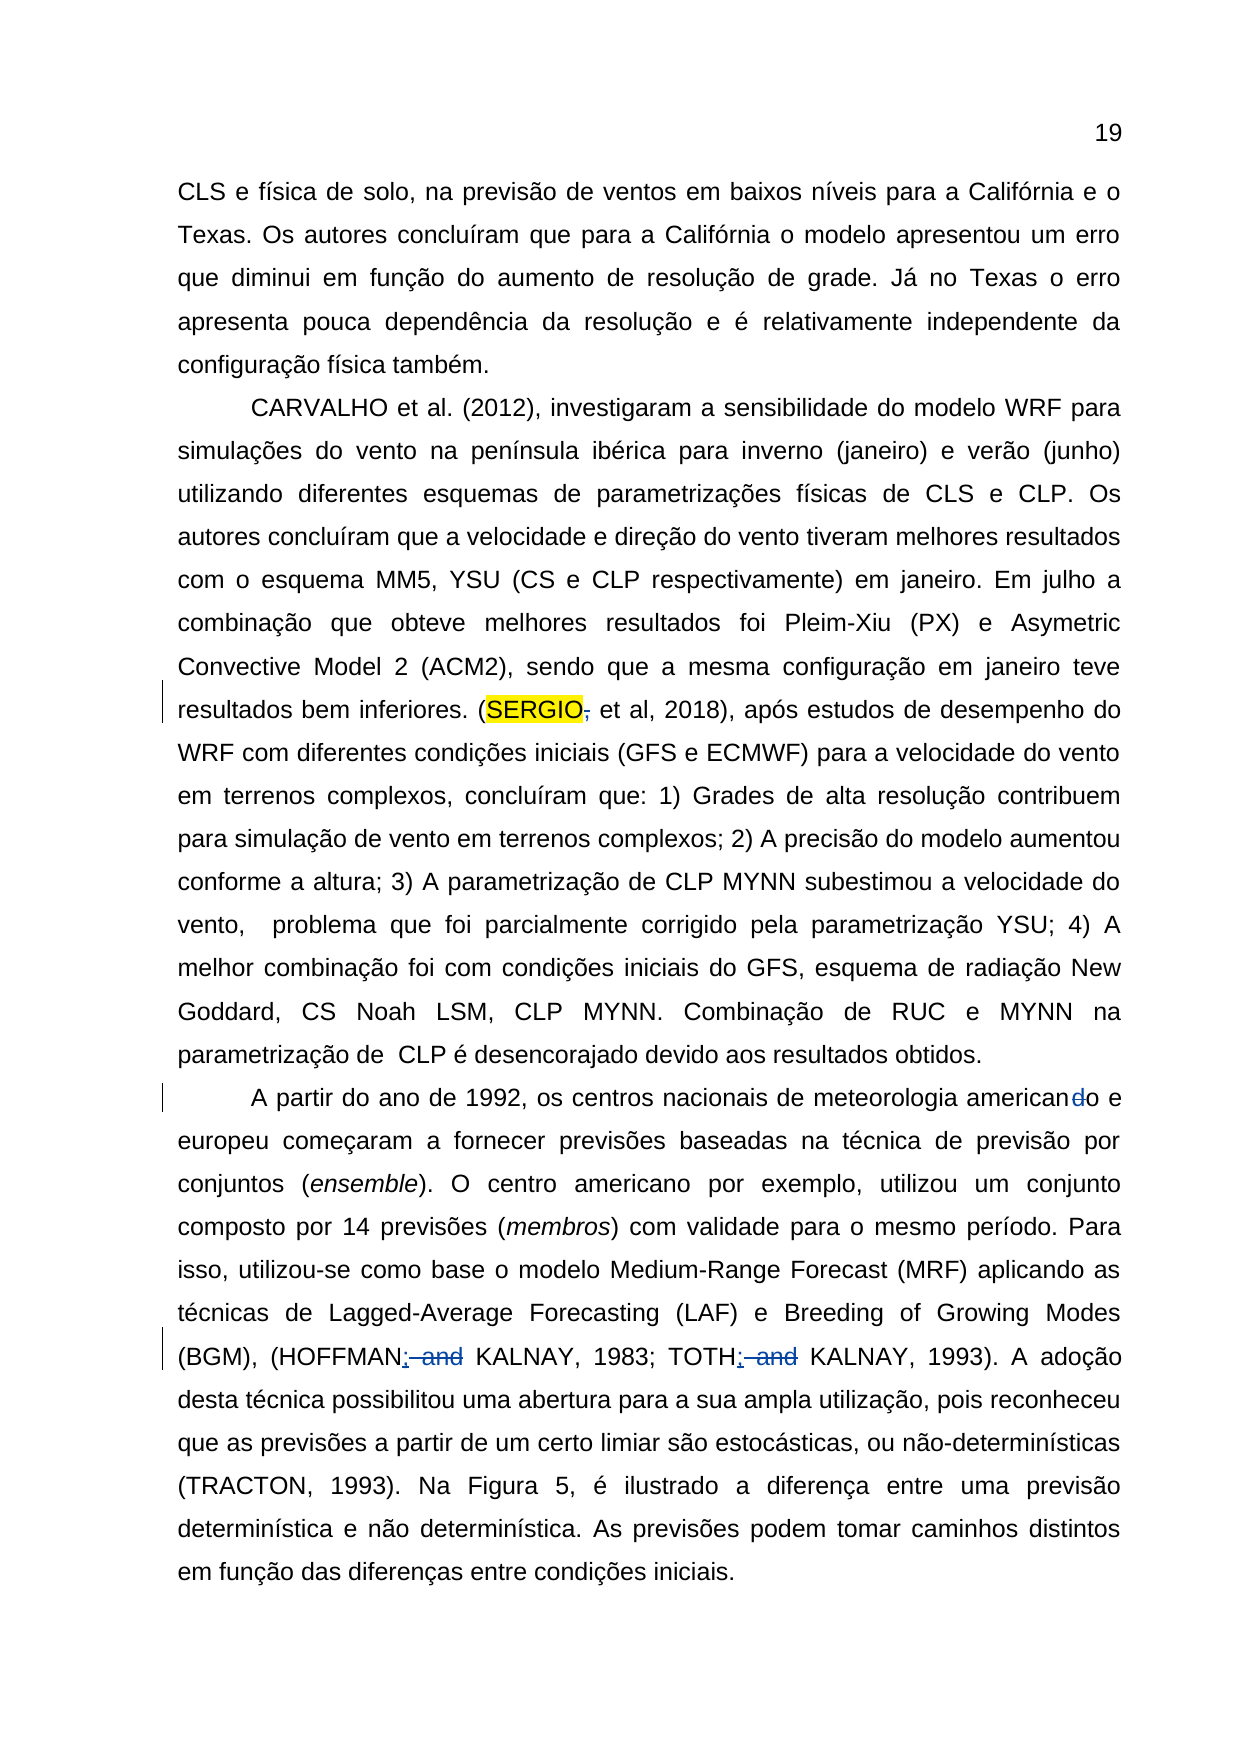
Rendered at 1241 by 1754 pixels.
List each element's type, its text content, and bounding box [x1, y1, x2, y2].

text A partir do ano de 1992, os centros nacionais de meteorologia americano e europeu começaram a fornecer previsões baseadas na técnica de previsão por conjuntos (ensemble). O centro americano por exemplo, utilizou um conjunto composto por 14 previsões (membros) com validade para o mesmo período. Para isso, utilizou-se como base o modelo Medium-Range Forecast (MRF) aplicando as técnicas de Lagged-Average Forecasting (LAF) e Breeding of Growing Modes (BGM), (HOFFMAN; KALNAY, 1983; TOTH; KALNAY, 1993). A adoção desta técnica possibilitou uma abertura para a sua ampla utilização, pois reconheceu que as previsões a partir de um certo limiar são estocásticas, ou não-determinísticas (TRACTON, 1993). Na Figura 5, é ilustrado a diferença entre uma previsão determinística e não determinística. As previsões podem tomar caminhos distintos em função das diferenças entre condições iniciais. [177, 1083, 1122, 1586]
text CARVALHO et al. (2012), investigaram a sensibilidade do modelo WRF para simulações do vento na península ibérica para inverno (janeiro) e verão (junho) utilizando diferentes esquemas de parametrizações físicas de CLS e CLP. Os autores concluíram que a velocidade e direção do vento tiveram melhores resultados com o esquema MM5, YSU (CS e CLP respectivamente) em janeiro. Em julho a combinação que obteve melhores resultados foi Pleim-Xiu (PX) e Asymetric Convective Model 2 (ACM2), sendo que a mesma configuração em janeiro teve resultados bem inferiores. (SERGIO et al, 2018), após estudos de desempenho do WRF com diferentes condições iniciais (GFS e ECMWF) para a velocidade do vento em terrenos complexos, concluíram que: 1) Grades de alta resolução contribuem para simulação de vento em terrenos complexos; 2) A precisão do modelo aumentou conforme a altura; 3) A parametrização de CLP MYNN subestimou a velocidade do vento, problema que foi parcialmente corrigido pela parametrização YSU; 4) A melhor combinação foi com condições iniciais do GFS, esquema de radiação New Goddard, CS Noah LSM, CLP MYNN. Combinação de RUC e MYNN na parametrização de CLP é desencorajado devido aos resultados obtidos. [177, 393, 1122, 1068]
text CLS e física de solo, na previsão de ventos em baixos níveis para a Califórnia e o Texas. Os autores concluíram que para a Califórnia o modelo apresentou um erro que diminui em função do aumento de resolução de grade. Já no Texas o erro apresenta pouca dependência da resolução e é relativamente independente da configuração física também. [177, 177, 1122, 378]
